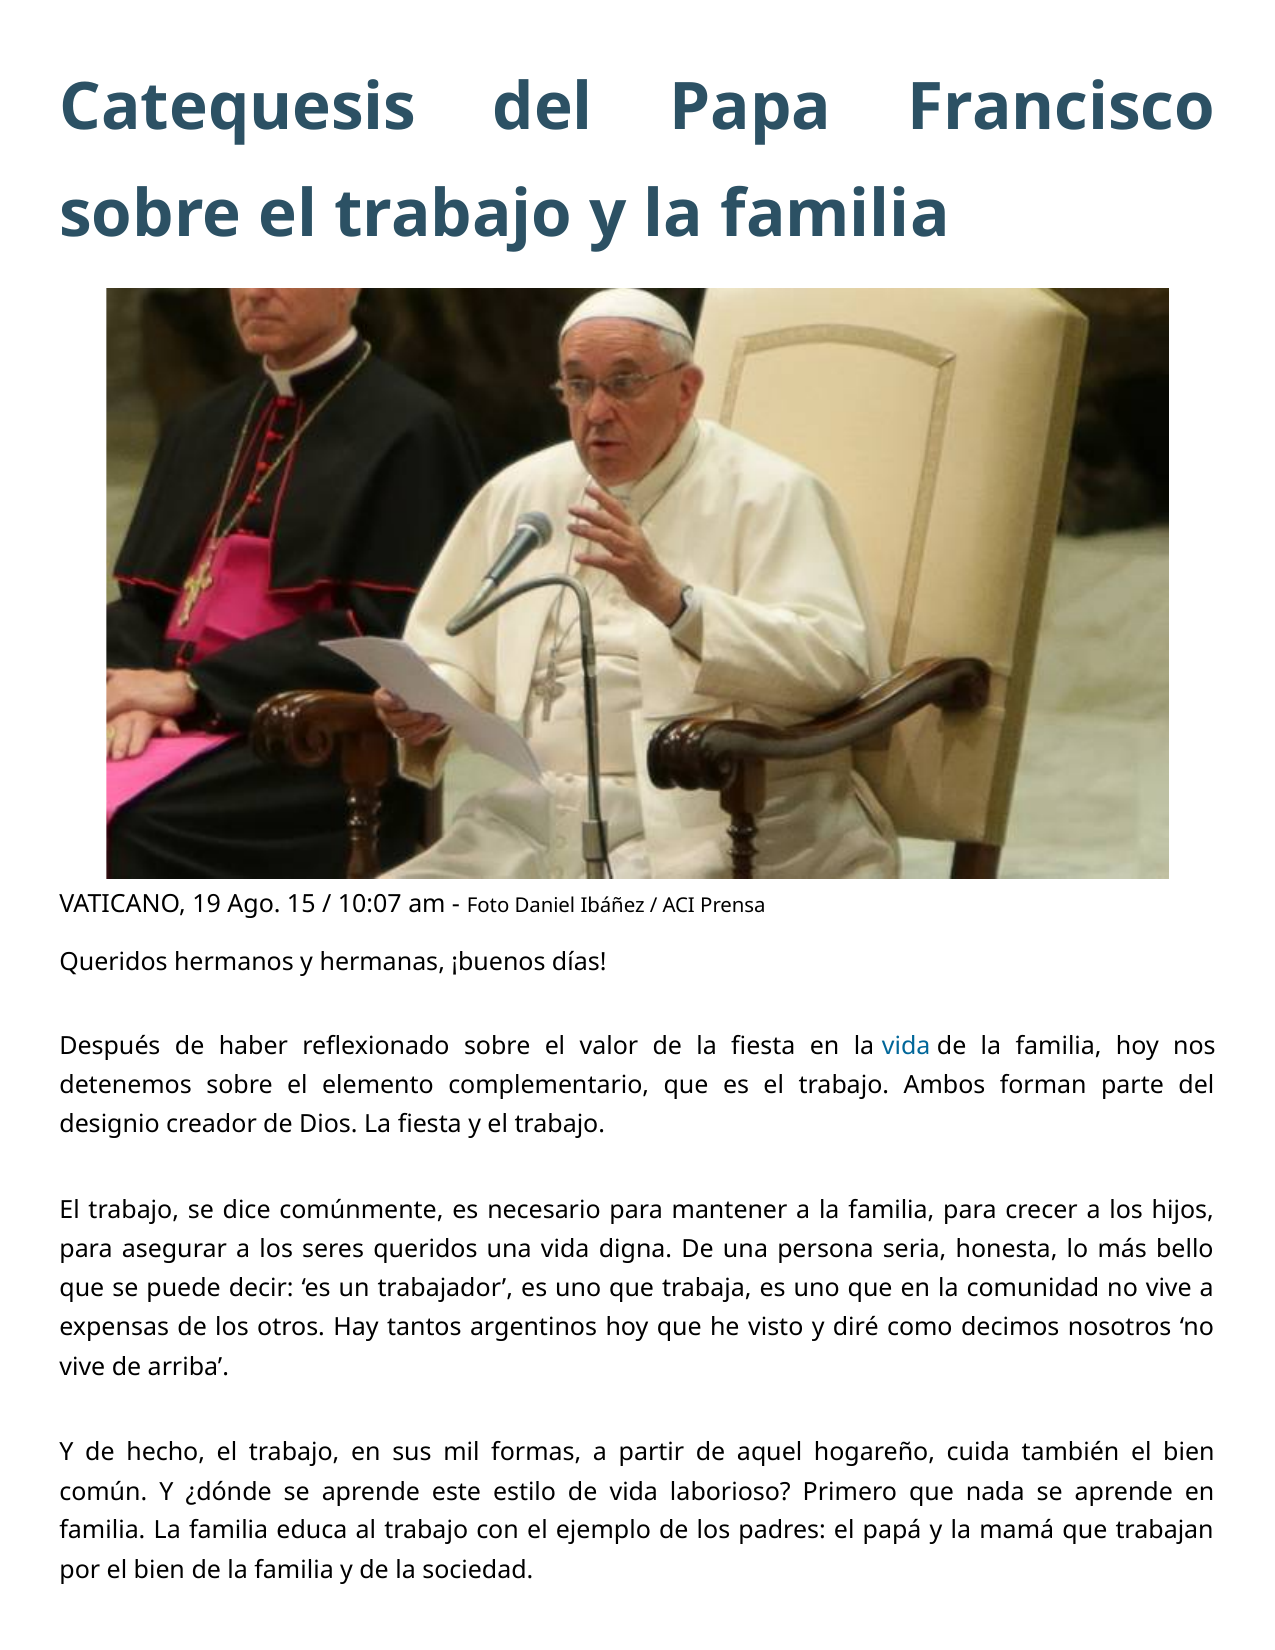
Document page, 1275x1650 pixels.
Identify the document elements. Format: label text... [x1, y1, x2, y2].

subtitle Catequesis del Papa Francisco sobre el trabajo y la familia [59, 59, 1216, 256]
text VATICANO, 19 Ago. 15 / 10:07 am - Foto Daniel Ibáñez / ACI Prensa [59, 291, 1216, 919]
text Y de hecho, el trabajo, en sus mil formas, a partir de aquel hogareño, cuida también el bien común. Y ¿dónde se aprende este estilo de vida laborioso? Primero que nada se aprende en familia. La familia educa al trabajo con el ejemplo de los padres: el papá y la mamá que trabajan por el bien de la familia y de la sociedad. [59, 1429, 1216, 1585]
text Queridos hermanos y hermanas, ¡buenos días! [59, 944, 1216, 978]
picture [106, 288, 1169, 879]
text Después de haber reflexionado sobre el valor de la fiesta en la vida de la familia, hoy nos detenemos sobre el elemento complementario, que es el trabajo. Ambos forman parte del designio creador de Dios. La fiesta y el trabajo. [59, 1023, 1216, 1140]
text El trabajo, se dice comúnmente, es necesario para mantener a la familia, para crecer a los hijos, para asegurar a los seres queridos una vida digna. De una persona seria, honesta, lo más bello que se puede decir: ‘es un trabajador’, es uno que trabaja, es uno que en la comunidad no vive a expensas de los otros. Hay tantos argentinos hoy que he visto y diré como decimos nosotros ‘no vive de arriba’. [59, 1187, 1216, 1382]
